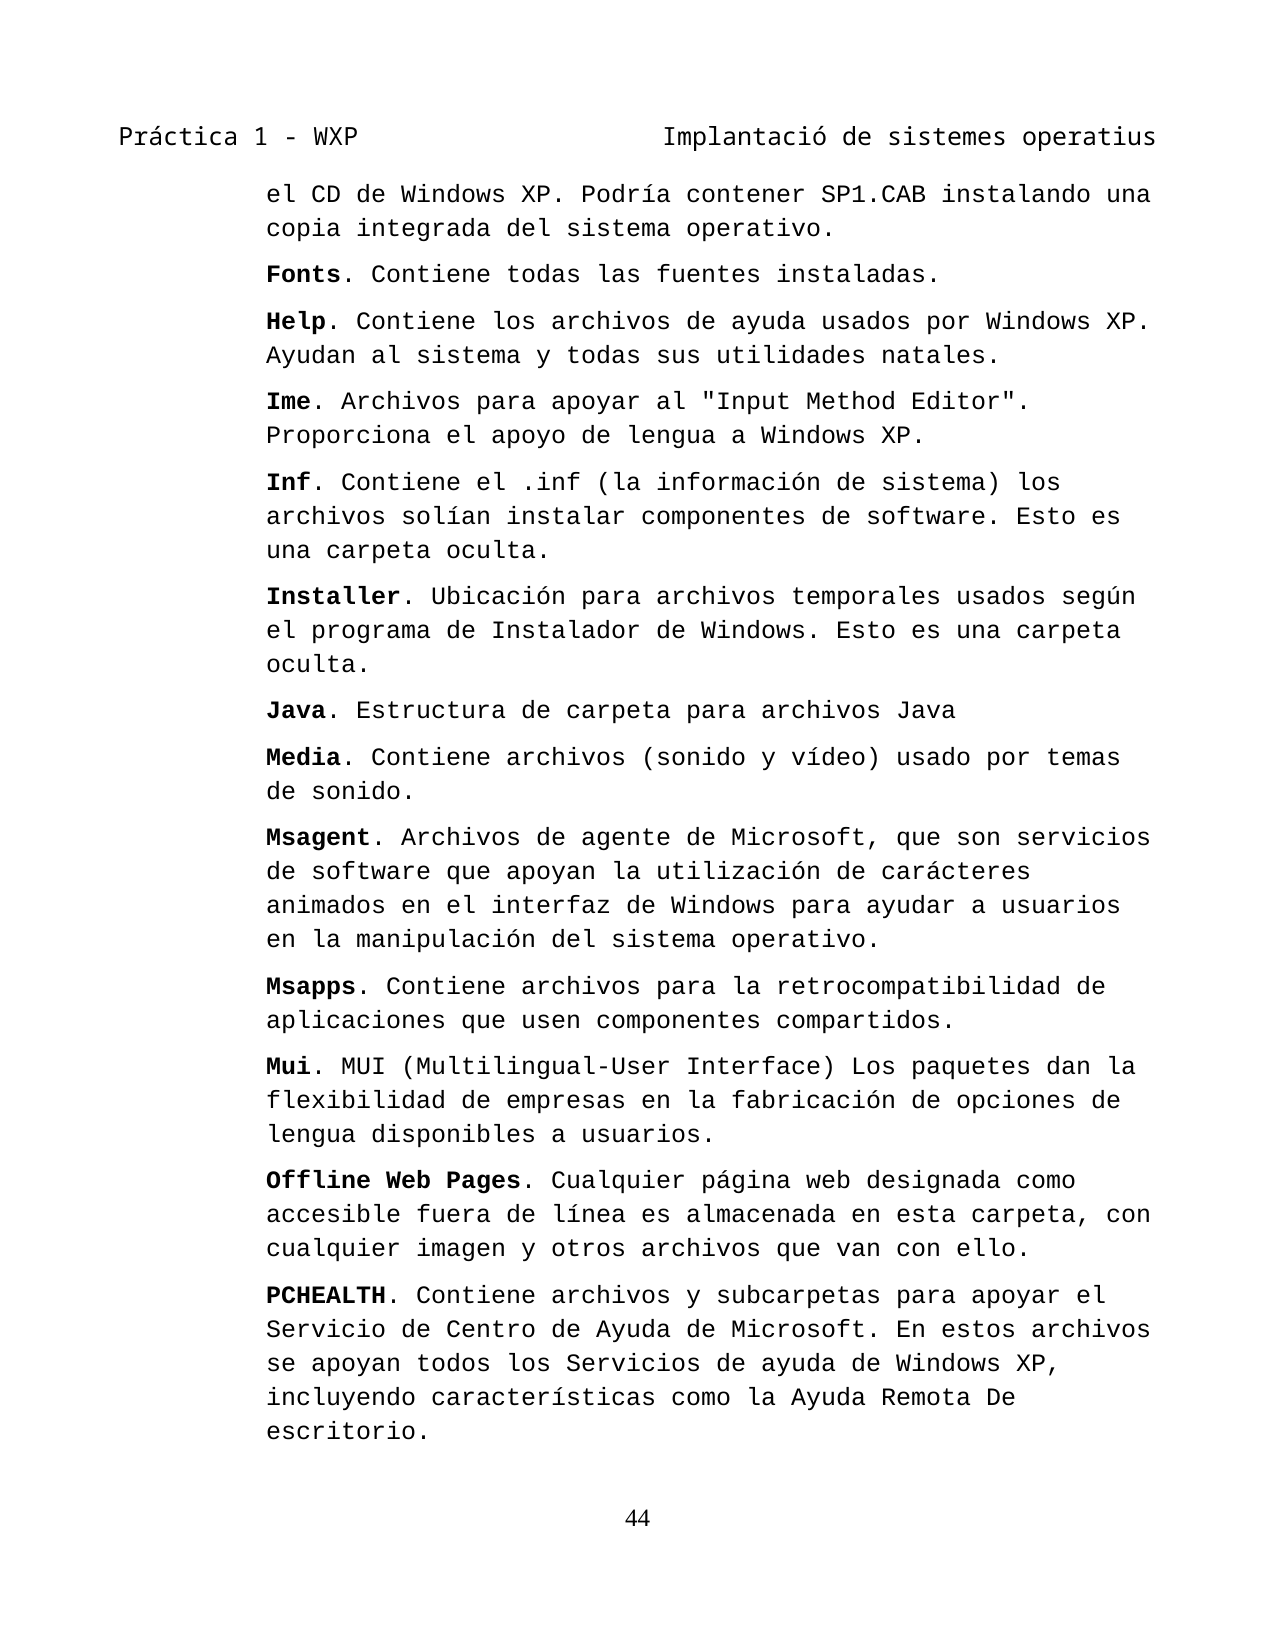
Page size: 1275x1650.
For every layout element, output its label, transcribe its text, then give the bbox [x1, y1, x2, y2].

text el CD de Windows XP. Podría contener SP1.CAB instalando una copia integrada del sistema operativo. [266, 182, 1157, 244]
text Fonts. Contiene todas las fuentes instaladas. [266, 262, 1157, 290]
text Media. Contiene archivos (sonido y vídeo) usado por temas de sonido. [266, 744, 1157, 807]
text Help. Contiene los archivos de ayuda usados por Windows XP. Ayudan al sistema y todas sus utilidades natales. [266, 308, 1157, 371]
text Mui. MUI (Multilingual-User Interface) Los paquetes dan la flexibilidad de empresas en la fabricación de opciones de lengua disponibles a usuarios. [266, 1054, 1157, 1150]
text Installer. Ubicación para archivos temporales usados según el programa de Instalador de Windows. Esto es una carpeta oculta. [266, 584, 1157, 680]
text Inf. Contiene el .inf (la información de sistema) los archivos solían instalar componentes de software. Esto es una carpeta oculta. [266, 469, 1157, 566]
text Java. Estructura de carpeta para archivos Java [266, 698, 1157, 726]
text Ime. Archivos para apoyar al "Input Method Editor". Proporciona el apoyo de lengua a Windows XP. [266, 389, 1157, 451]
text Offline Web Pages. Cualquier página web designada como accesible fuera de línea es almacenada en esta carpeta, con cualquier imagen y otros archivos que van con ello. [266, 1168, 1157, 1264]
text PCHEALTH. Contiene archivos y subcarpetas para apoyar el Servicio de Centro de Ayuda de Microsoft. En estos archivos se apoyan todos los Servicios de ayuda de Windows XP, incluyendo características como la Ayuda Remota De escritorio. [266, 1282, 1157, 1447]
text Msapps. Contiene archivos para la retrocompatibilidad de aplicaciones que usen componentes compartidos. [266, 973, 1157, 1036]
text Msagent. Archivos de agente de Microsoft, que son servicios de software que apoyan la utilización de carácteres animados en el interfaz de Windows para ayudar a usuarios en la manipulación del sistema operativo. [266, 825, 1157, 955]
